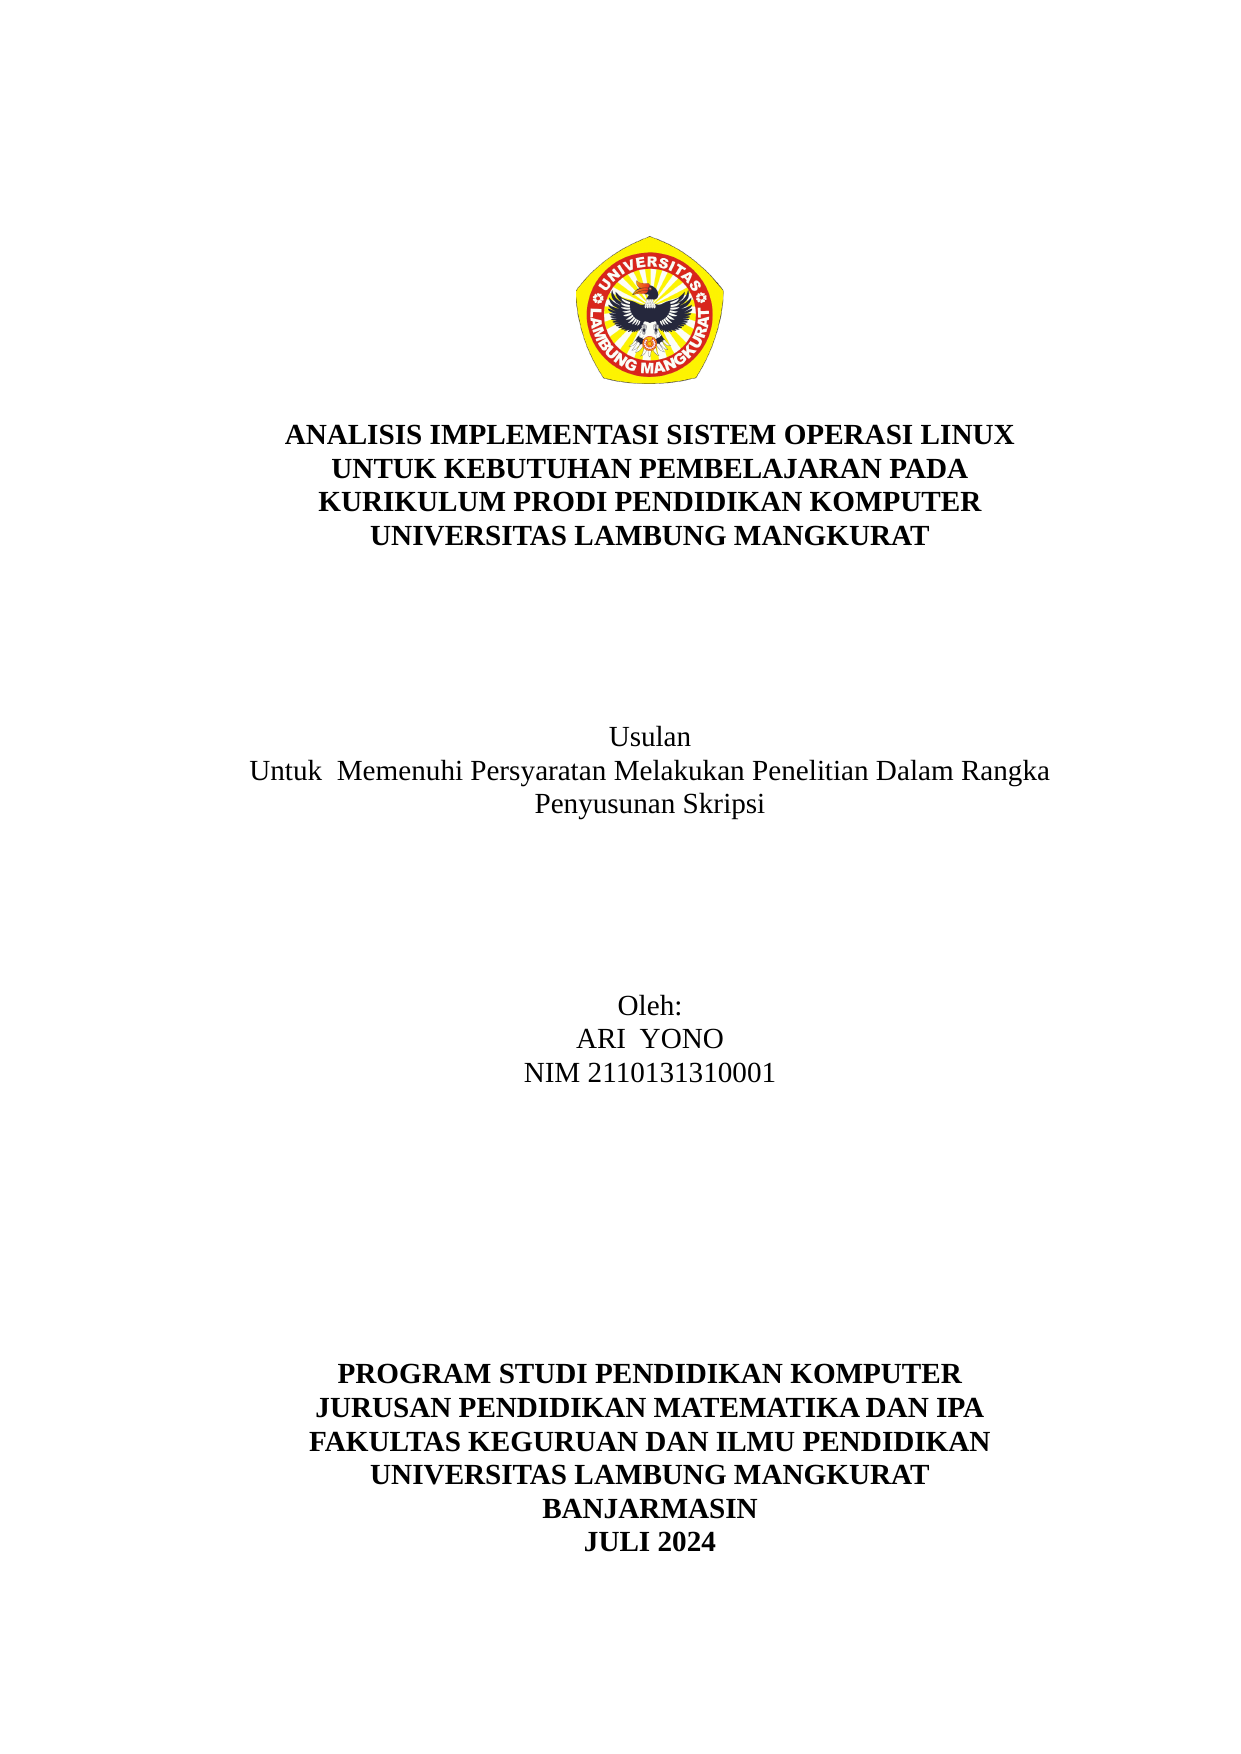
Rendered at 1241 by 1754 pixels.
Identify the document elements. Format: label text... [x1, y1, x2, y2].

text FAKULTAS KEGURUAN DAN ILMU PENDIDIKAN [236, 1424, 1063, 1457]
text PROGRAM STUDI PENDIDIKAN KOMPUTER [236, 1357, 1063, 1390]
text Oleh: ARI YONO [236, 988, 1063, 1055]
text NIM 2110131310001 [236, 1055, 1063, 1088]
text Untuk Memenuhi Persyaratan Melakukan Penelitian Dalam Rangka Penyusunan Skripsi [236, 753, 1063, 820]
text Usulan [236, 719, 1063, 753]
picture [576, 236, 724, 384]
text JURUSAN PENDIDIKAN MATEMATIKA DAN IPA [236, 1390, 1063, 1424]
text BANJARMASIN [236, 1491, 1063, 1524]
text UNIVERSITAS LAMBUNG MANGKURAT [236, 1457, 1063, 1491]
text JULI 2024 [236, 1524, 1063, 1558]
text ANALISIS IMPLEMENTASI Sistem Operasi Linux UNTUK KEBUTUHAN PEMBELAJARAN pada Kurikulum PRODI Pendidikan Komputer Universitas Lambung Mangkurat [236, 417, 1063, 552]
